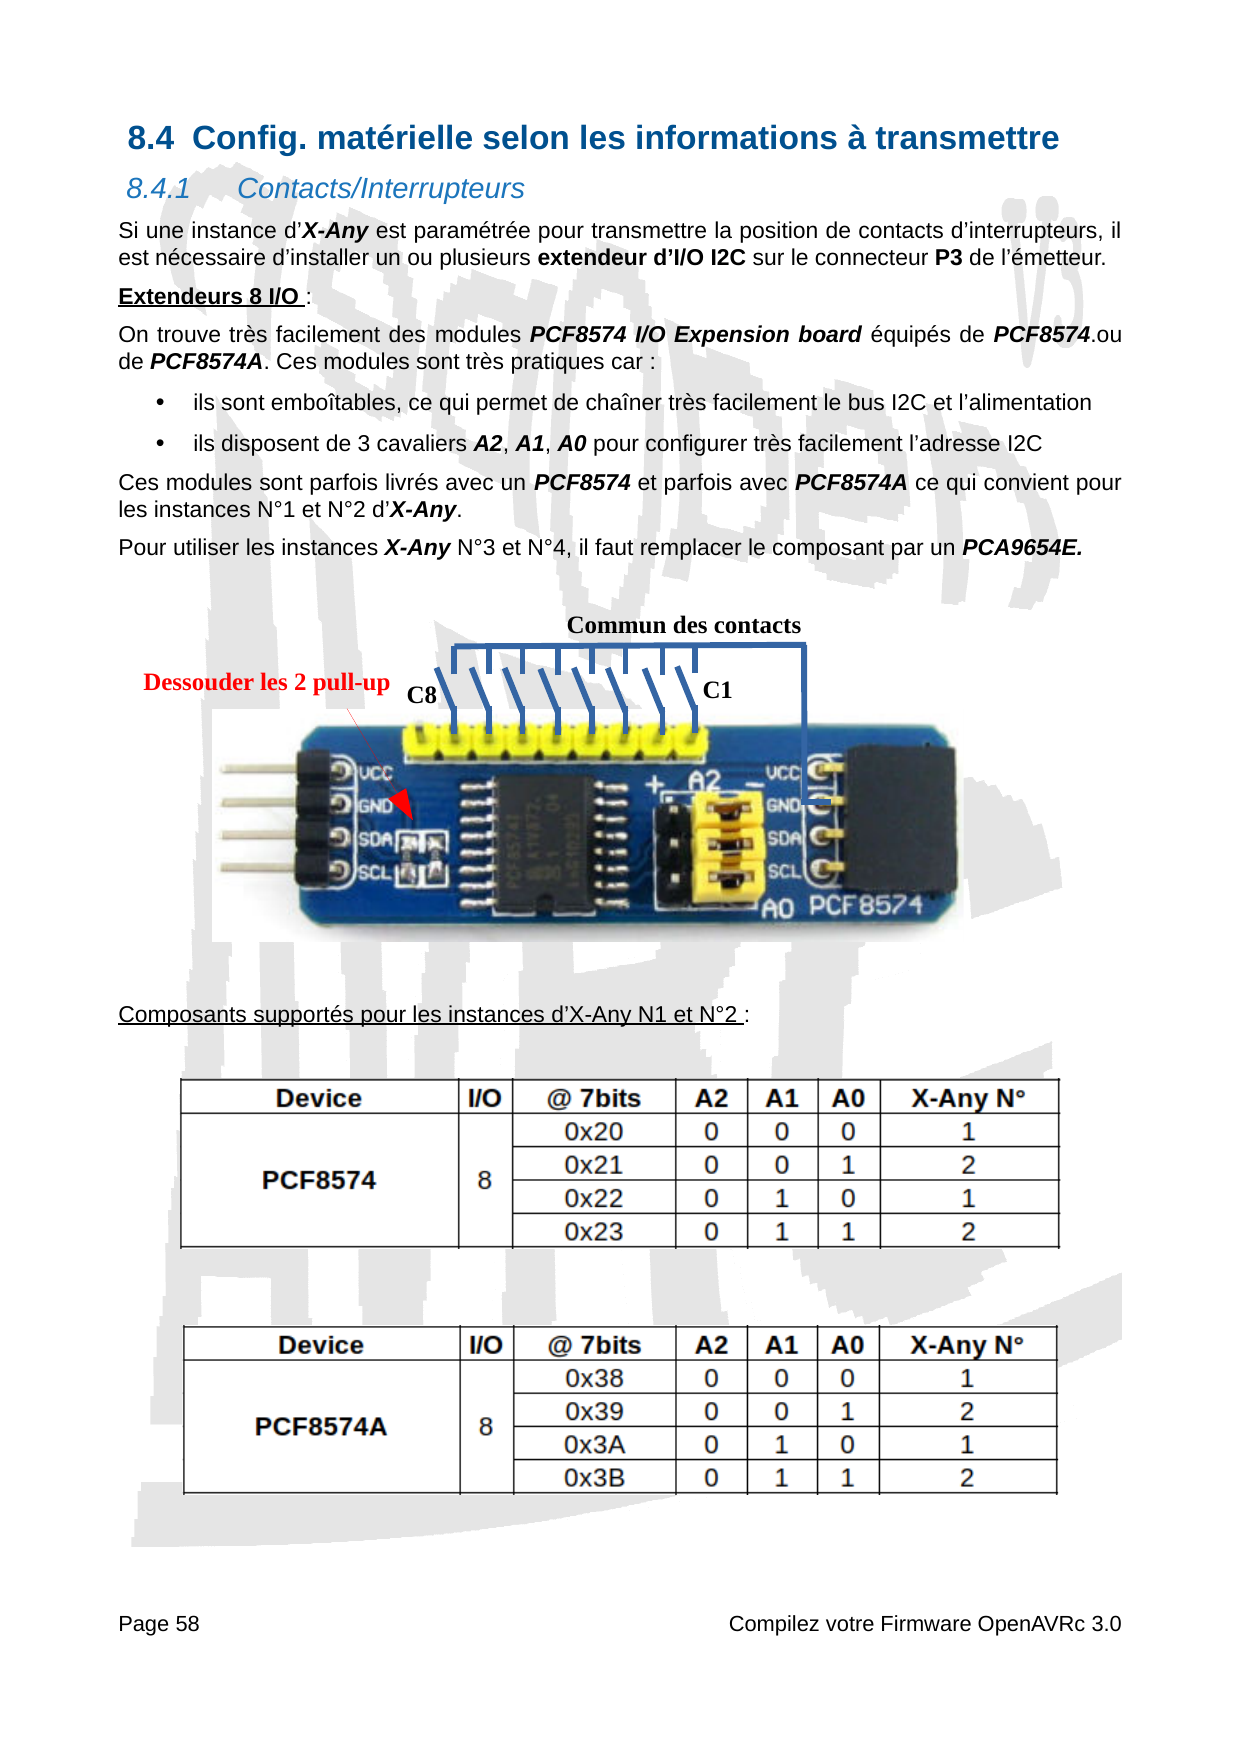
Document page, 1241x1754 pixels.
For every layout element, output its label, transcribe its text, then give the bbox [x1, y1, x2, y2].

text Pour utiliser les instances X-Any N°3 et N°4, il faut remplacer le composant par un PCA9654E. [118, 534, 1122, 561]
list ils sont emboîtables, ce qui permet de chaîner très facilement le bus I2C et l’alimentation [156, 387, 1122, 415]
text Si une instance d’X-Any est paramétrée pour transmettre la position de contacts d’interrupteurs, il est nécessaire d’installer un ou plusieurs extendeur d’I/O I2C sur le connecteur P3 de l’émetteur. [118, 217, 1122, 270]
text Ces modules sont parfois livrés avec un PCF8574 et parfois avec PCF8574A ce qui convient pour les instances N°1 et N°2 d’X-Any. [118, 469, 1122, 522]
picture [212, 709, 964, 942]
text Composants supportés pour les instances d’X-Any N1 et N°2 : [118, 1001, 1122, 1027]
text On trouve très facilement des modules PCF8574 I/O Expension board équipés de PCF8574.ou de PCF8574A. Ces modules sont très pratiques car : [118, 321, 1122, 374]
picture [180, 1078, 1061, 1249]
text Extendeurs 8 I/O : [118, 283, 1122, 309]
picture [182, 1325, 1059, 1495]
list ils disposent de 3 cavaliers A2, A1, A0 pour configurer très facilement l’adresse I2C [156, 428, 1122, 457]
subtitle Config. matérielle selon les informations à transmettre [118, 118, 1122, 157]
subtitle Contacts/Interrupteurs [118, 171, 1122, 205]
